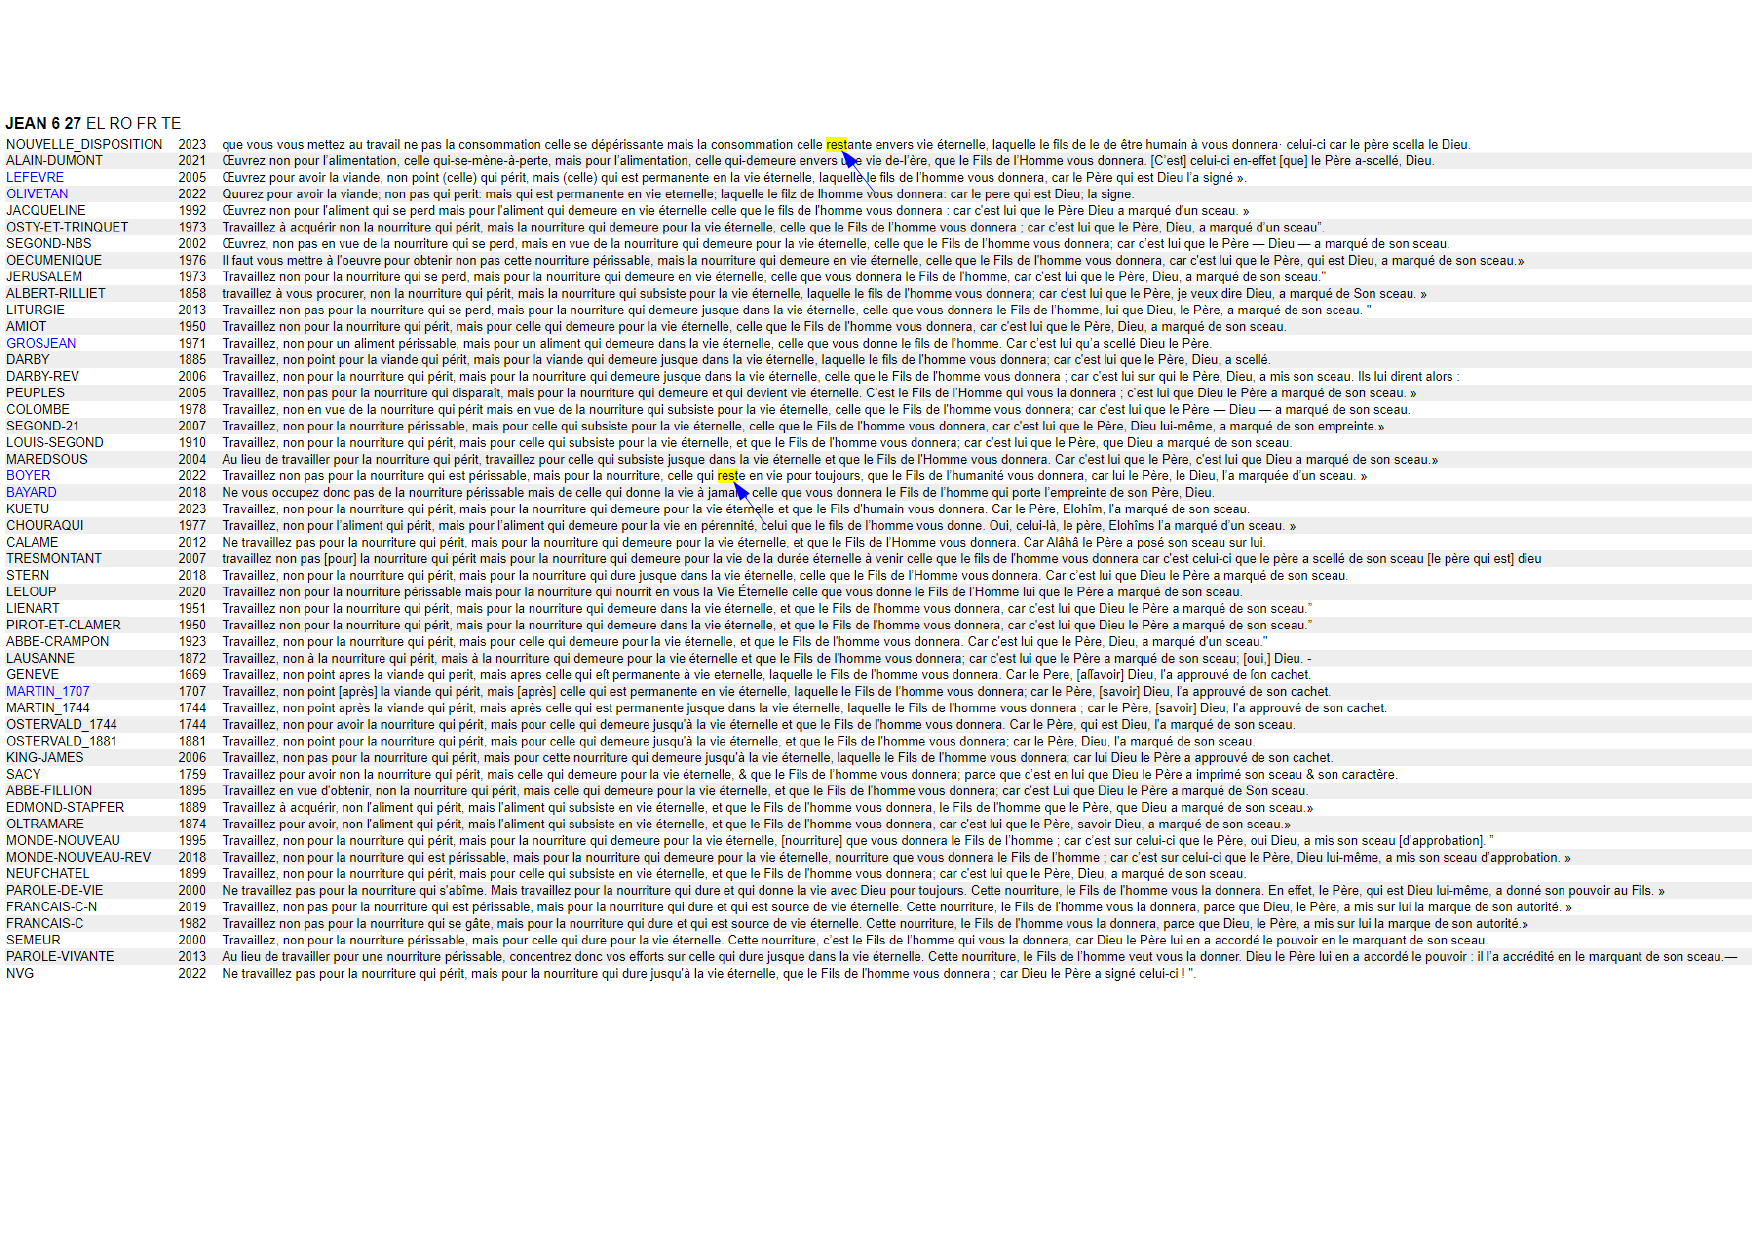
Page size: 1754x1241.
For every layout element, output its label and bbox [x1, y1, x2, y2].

picture [0, 113, 1754, 983]
